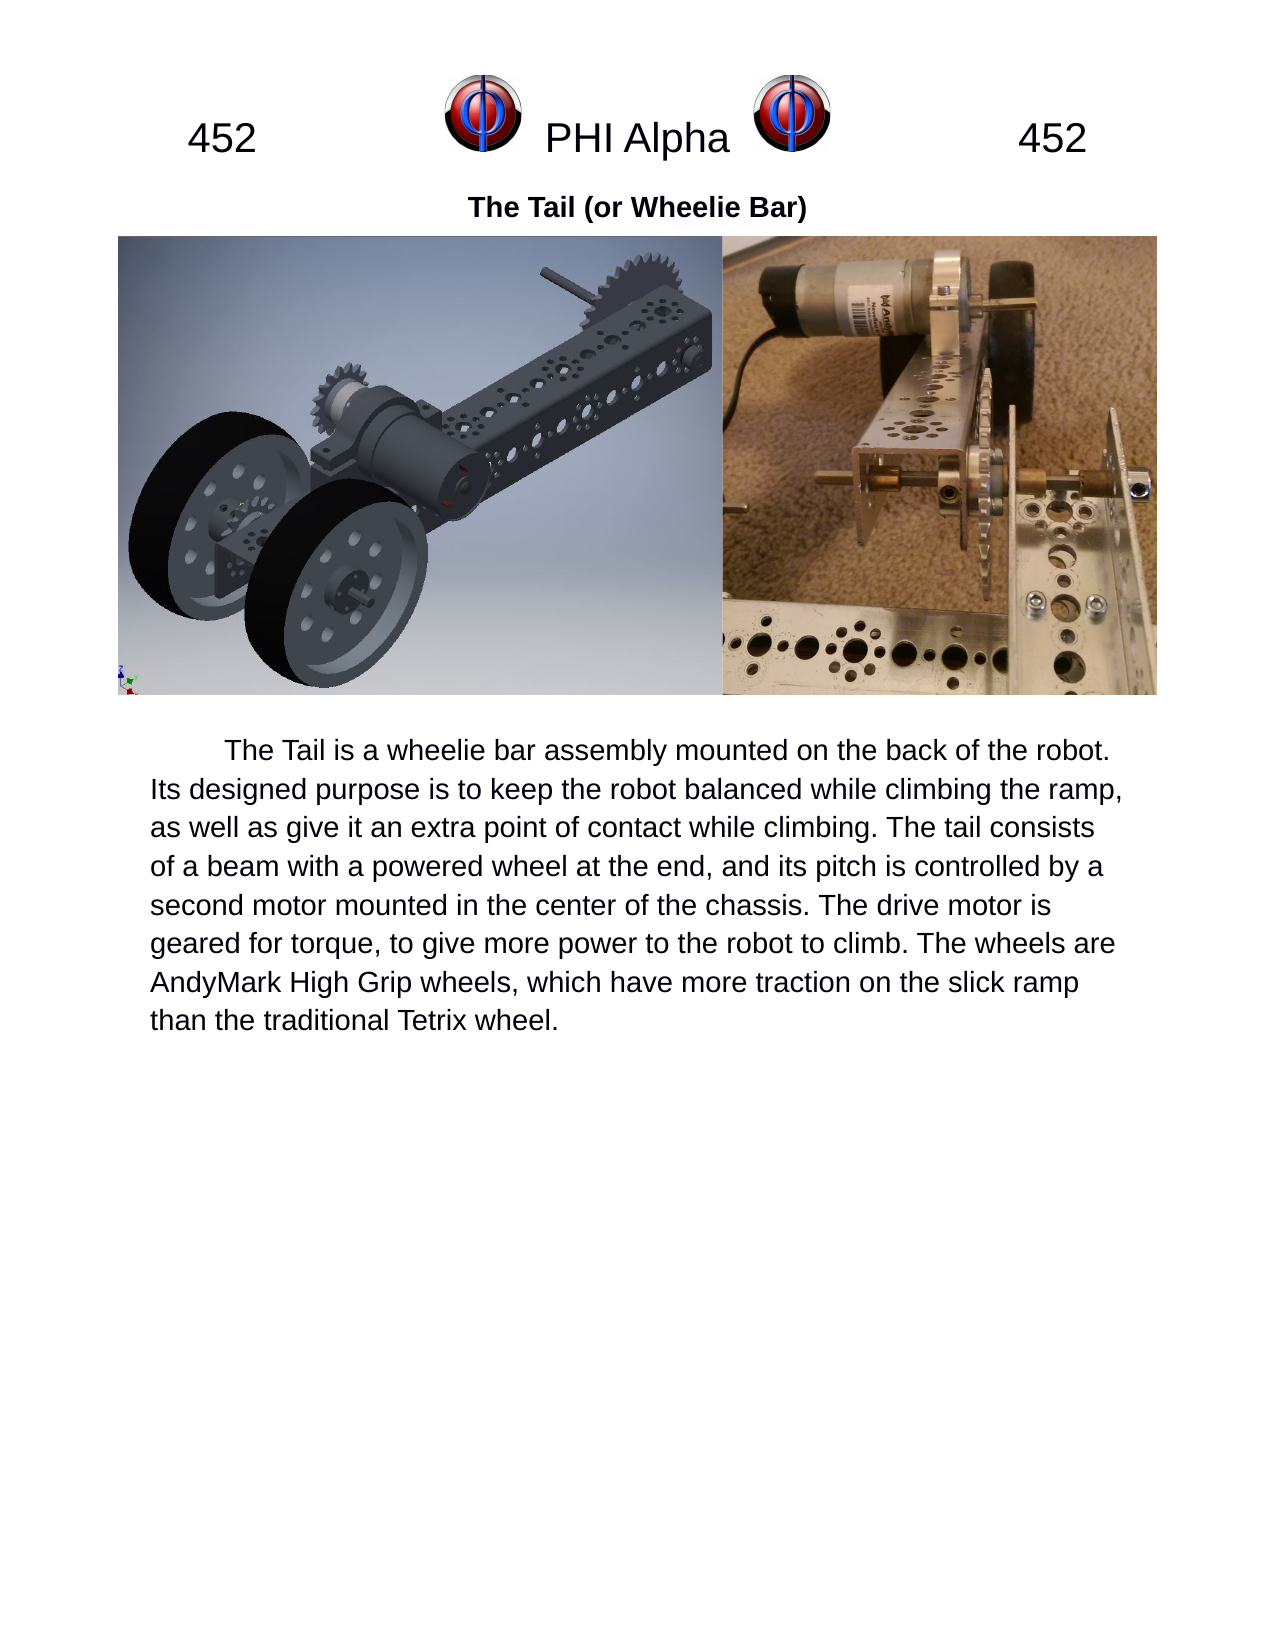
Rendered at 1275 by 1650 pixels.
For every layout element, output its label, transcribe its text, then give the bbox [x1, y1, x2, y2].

picture [753, 75, 831, 152]
text The Tail is a wheelie bar assembly mounted on the back of the robot. Its designed purpose is to keep the robot balanced while climbing the ramp, as well as give it an extra point of contact while climbing. The tail consists of a beam with a powered wheel at the end, and its pitch is controlled by a second motor mounted in the center of the chassis. The drive motor is geared for torque, to give more power to the robot to climb. The wheels are AndyMark High Grip wheels, which have more traction on the slick ramp than the traditional Tetrix wheel. [150, 733, 1125, 1037]
picture [118, 236, 1157, 695]
picture [444, 75, 522, 152]
text The Tail (or Wheelie Bar) [150, 190, 1125, 224]
